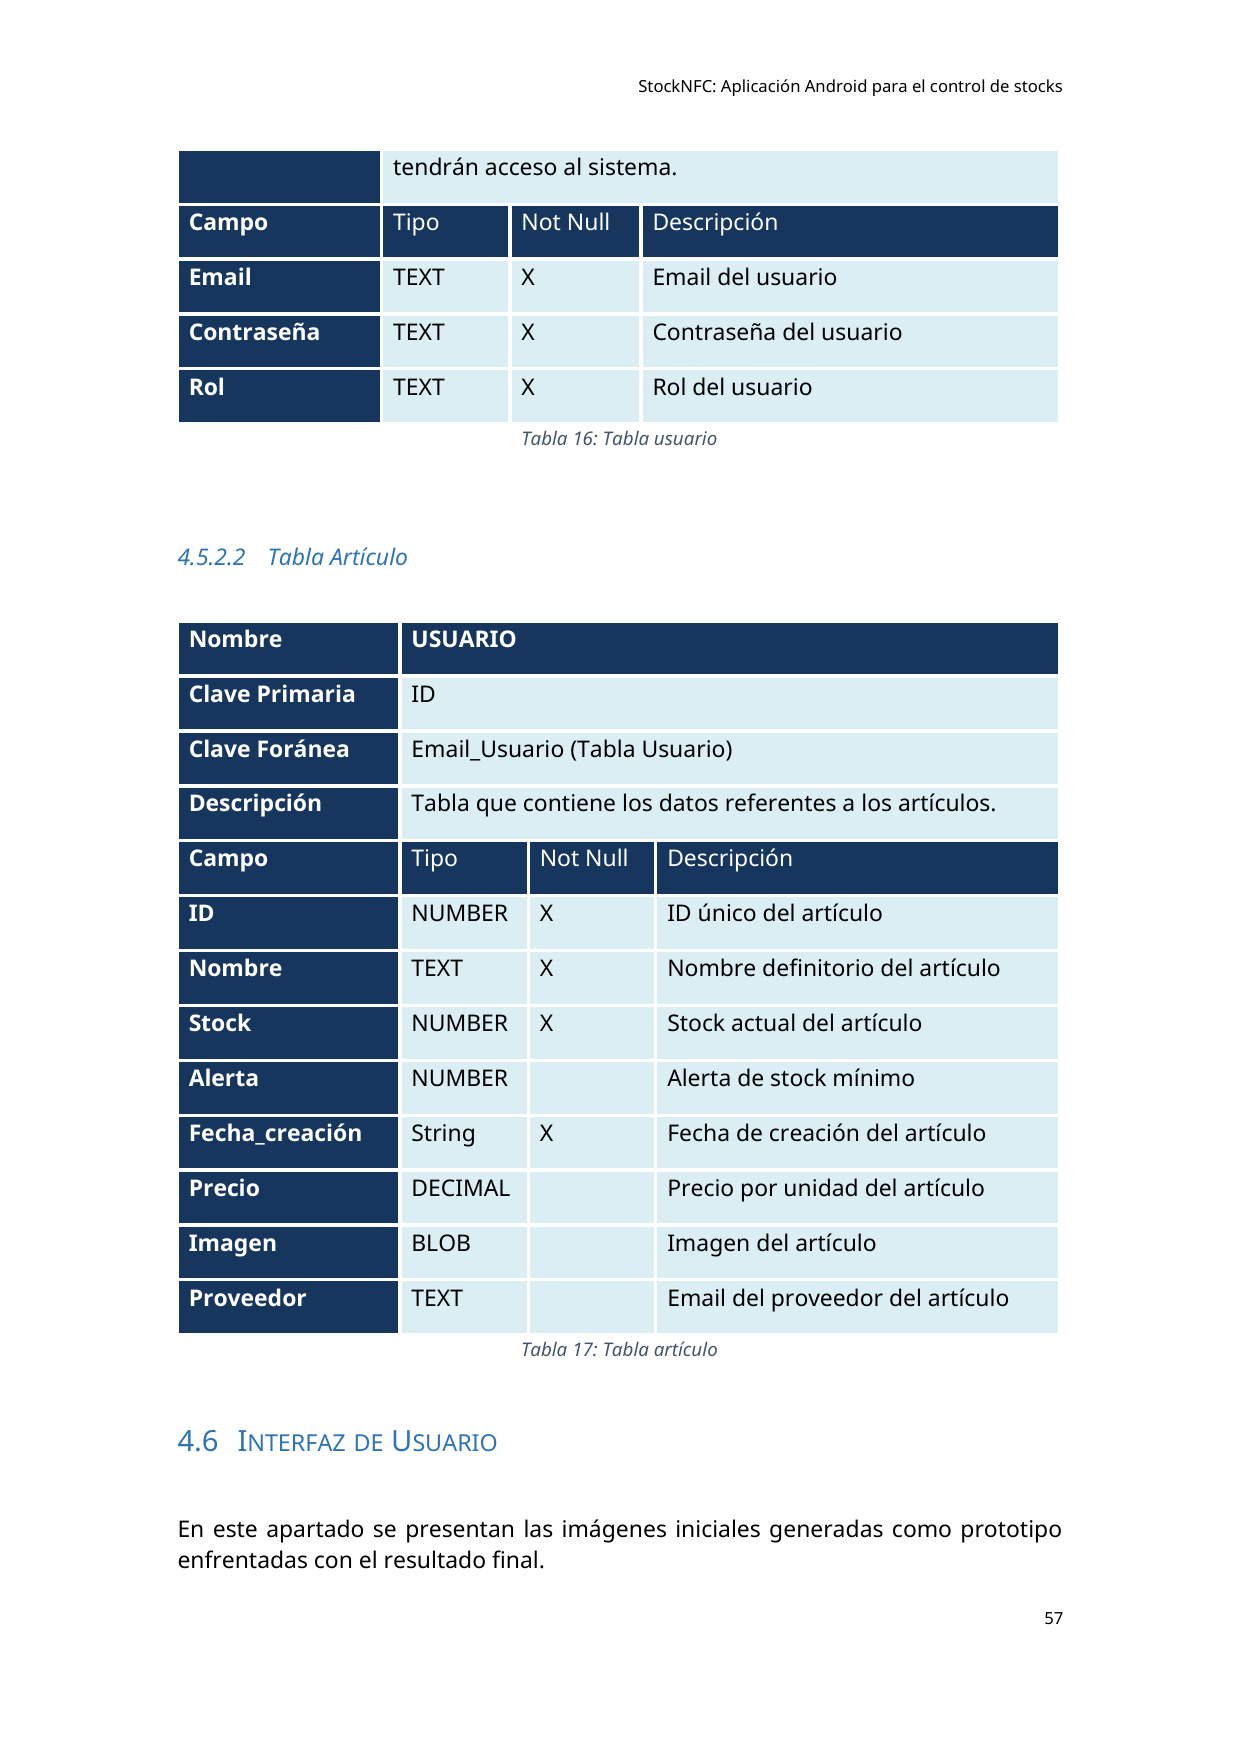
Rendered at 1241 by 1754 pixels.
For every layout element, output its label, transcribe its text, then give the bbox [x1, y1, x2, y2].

table_cell TEXT [383, 370, 508, 422]
table_cell Stock [179, 1007, 398, 1059]
table_cell NUMBER [402, 897, 527, 949]
table_cell tendrán acceso al sistema. [383, 151, 1058, 203]
table_cell X [530, 1007, 654, 1059]
table_cell X [512, 261, 639, 312]
table_cell TEXT [383, 316, 508, 367]
table_cell Contraseña del usuario [643, 316, 1058, 367]
table_cell Imagen del artículo [657, 1227, 1058, 1278]
table_cell TEXT [383, 261, 508, 312]
table_cell ID [402, 678, 1058, 729]
table_cell NUMBER [402, 1062, 527, 1114]
table_cell Descripción [179, 788, 398, 839]
table_cell [530, 1281, 654, 1333]
table_cell Tipo [383, 206, 508, 257]
table_cell [530, 1227, 654, 1278]
table_cell X [530, 952, 654, 1004]
table_cell X [512, 370, 639, 422]
table_header Nombre [179, 623, 398, 674]
table_cell Nombre [179, 952, 398, 1004]
table_cell [530, 1172, 654, 1223]
text Tabla 16: Tabla usuario [177, 425, 1063, 451]
table_cell Nombre definitorio del artículo [657, 952, 1058, 1004]
table_cell X [530, 897, 654, 949]
table_cell Rol del usuario [643, 370, 1058, 422]
table_cell Precio por unidad del artículo [657, 1172, 1058, 1223]
table_header USUARIO [402, 623, 1058, 674]
table_cell Campo [179, 206, 380, 257]
table_cell Descripción [643, 206, 1058, 257]
table_cell Alerta de stock mínimo [657, 1062, 1058, 1114]
table_cell Fecha_creación [179, 1117, 398, 1168]
table_cell Email del usuario [643, 261, 1058, 312]
table_cell X [512, 316, 639, 367]
text En este apartado se presentan las imágenes iniciales generadas como prototipo enfrentadas con el resultado final. [177, 1512, 1063, 1575]
table_cell X [530, 1117, 654, 1168]
table_cell Fecha de creación del artículo [657, 1117, 1058, 1168]
table_cell Campo [179, 842, 398, 894]
table_cell Email del proveedor del artículo [657, 1281, 1058, 1333]
table_cell Email_Usuario (Tabla Usuario) [402, 733, 1058, 784]
table_cell ID único del artículo [657, 897, 1058, 949]
table_cell Tipo [402, 842, 527, 894]
table_cell [530, 1062, 654, 1114]
table_cell TEXT [402, 952, 527, 1004]
table_cell Descripción [657, 842, 1058, 894]
subtitle Interfaz de Usuario [177, 1420, 1063, 1460]
table_cell [179, 151, 380, 203]
table_cell Contraseña [179, 316, 380, 367]
table_cell Not Null [512, 206, 639, 257]
table_cell String [402, 1117, 527, 1168]
table_cell Email [179, 261, 380, 312]
table_cell Clave Primaria [179, 678, 398, 729]
table_cell Proveedor [179, 1281, 398, 1333]
table_cell Clave Foránea [179, 733, 398, 784]
table_cell Tabla que contiene los datos referentes a los artículos. [402, 788, 1058, 839]
table_cell Not Null [530, 842, 654, 894]
text Tabla 17: Tabla artículo [177, 1336, 1063, 1362]
table_cell NUMBER [402, 1007, 527, 1059]
table_cell Rol [179, 370, 380, 422]
table_cell ID [179, 897, 398, 949]
table_cell Alerta [179, 1062, 398, 1114]
table_cell DECIMAL [402, 1172, 527, 1223]
table_cell Imagen [179, 1227, 398, 1278]
subtitle Tabla Artículo [177, 540, 1063, 572]
table_cell Stock actual del artículo [657, 1007, 1058, 1059]
table_cell TEXT [402, 1281, 527, 1333]
table_cell Precio [179, 1172, 398, 1223]
table_cell BLOB [402, 1227, 527, 1278]
